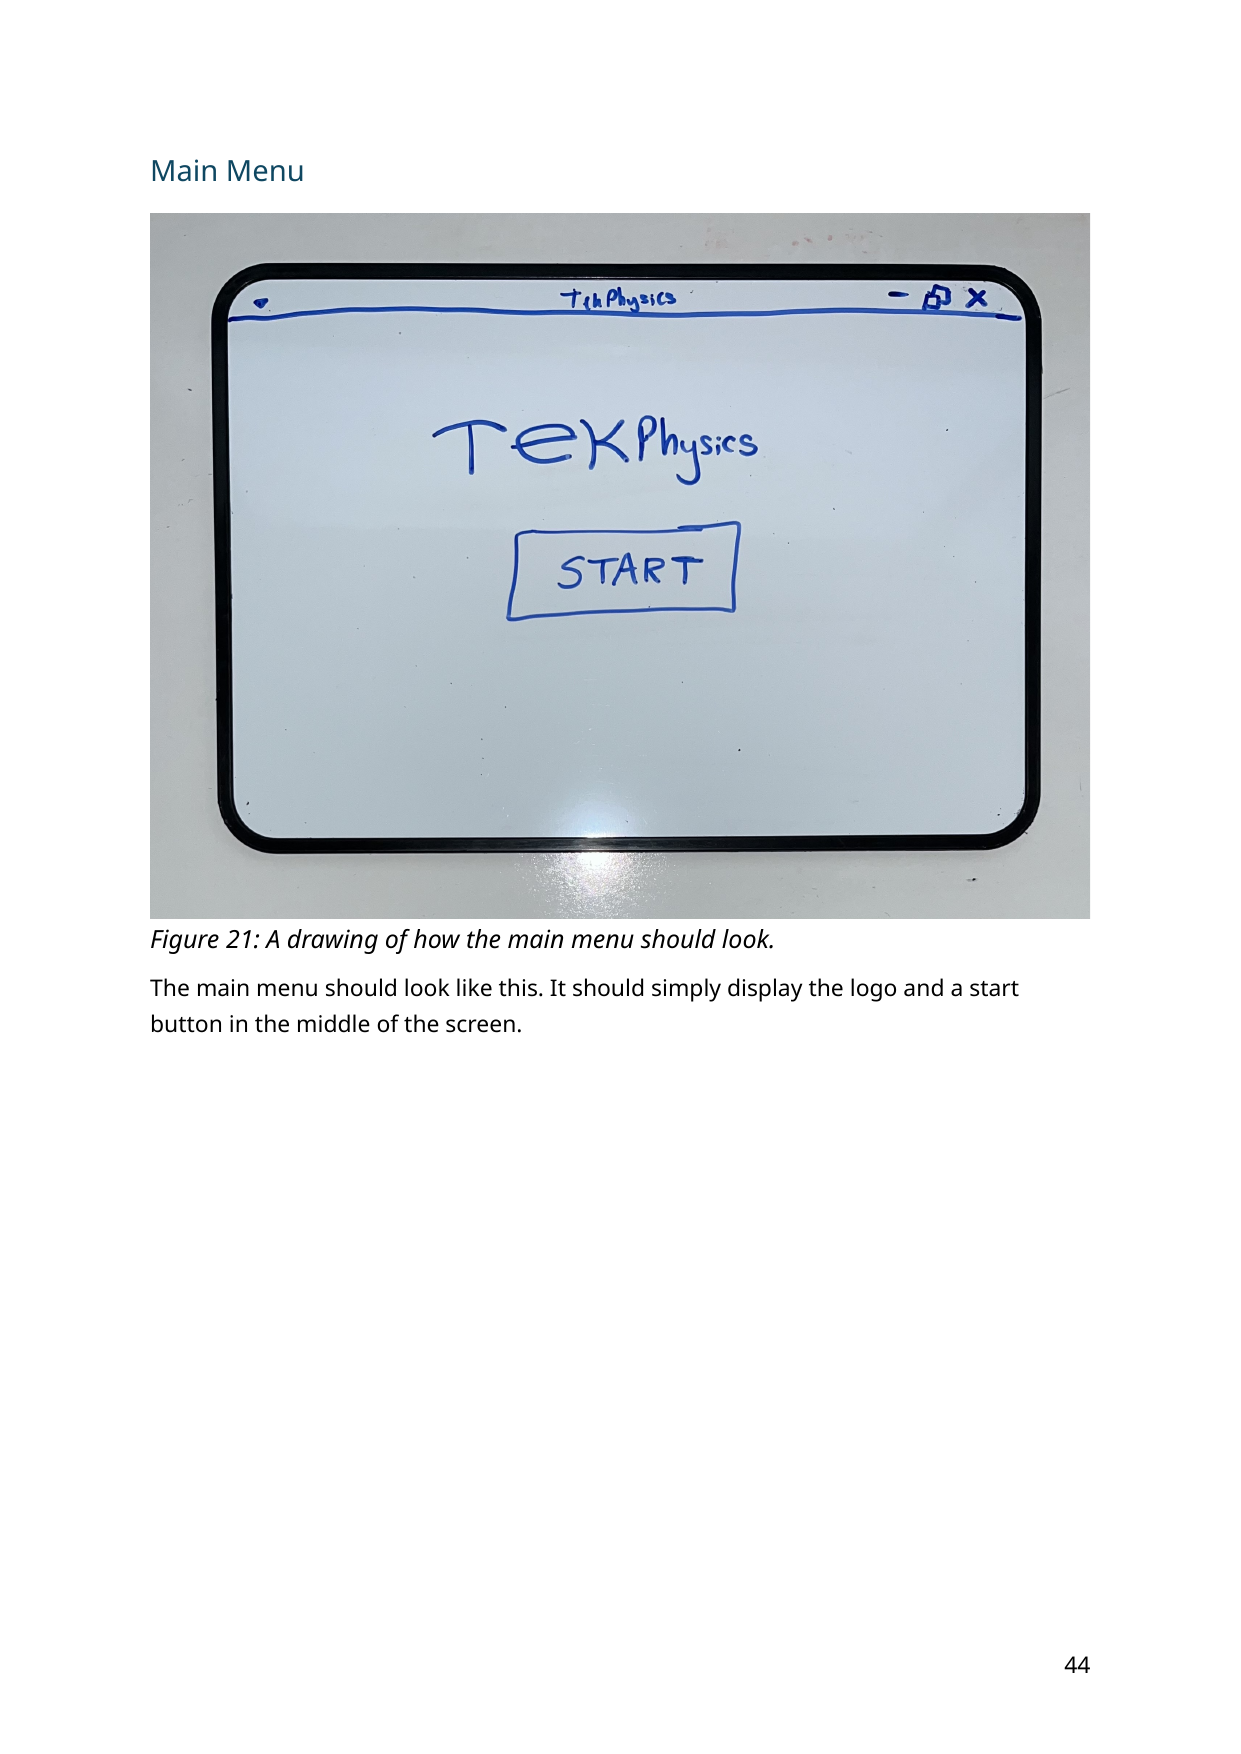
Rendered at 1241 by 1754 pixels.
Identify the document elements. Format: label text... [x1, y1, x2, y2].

text [150, 201, 1090, 213]
picture [150, 213, 1091, 919]
text The main menu should look like this. It should simply display the logo and a start button in the middle of the screen. [150, 956, 1090, 1039]
subtitle Main Menu [150, 150, 1090, 190]
text Figure 21: A drawing of how the main menu should look. [150, 919, 1090, 956]
